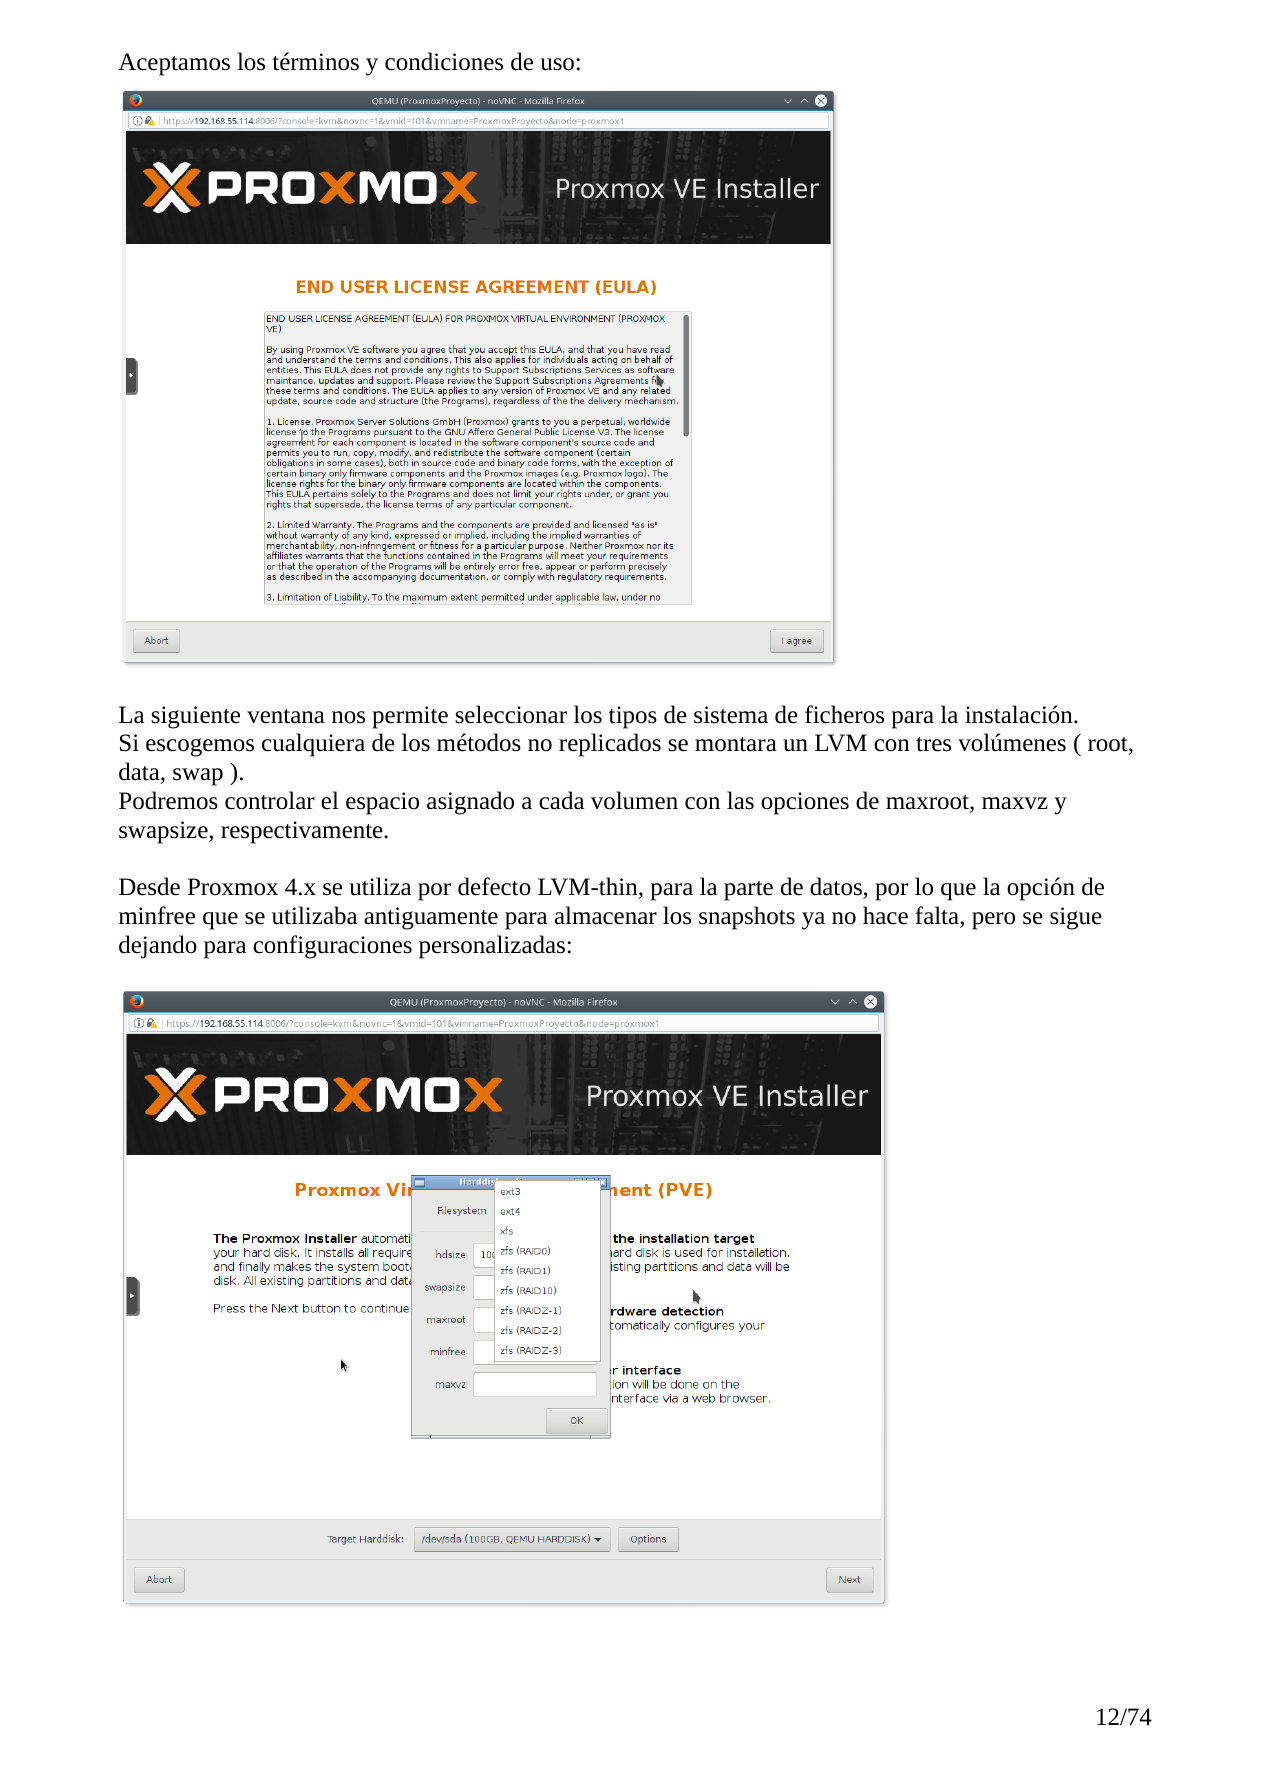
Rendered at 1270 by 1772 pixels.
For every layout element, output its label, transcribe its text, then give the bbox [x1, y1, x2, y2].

text Aceptamos los términos y condiciones de uso: [118, 47, 1152, 76]
text Desde Proxmox 4.x se utiliza por defecto LVM-thin, para la parte de datos, por lo que la opción de minfree que se utilizaba antiguamente para almacenar los snapshots ya no hace falta, pero se sigue dejando para configuraciones personalizadas: [118, 872, 1152, 958]
text Si escogemos cualquiera de los métodos no replicados se montara un LVM con tres volúmenes ( root, data, swap ). [118, 728, 1152, 786]
text Podremos controlar el espacio asignado a cada volumen con las opciones de maxroot, maxvz y swapsize, respectivamente. [118, 786, 1152, 843]
picture [118, 86, 842, 671]
picture [118, 986, 893, 1612]
text La siguiente ventana nos permite seleccionar los tipos de sistema de ficheros para la instalación. [118, 700, 1152, 728]
